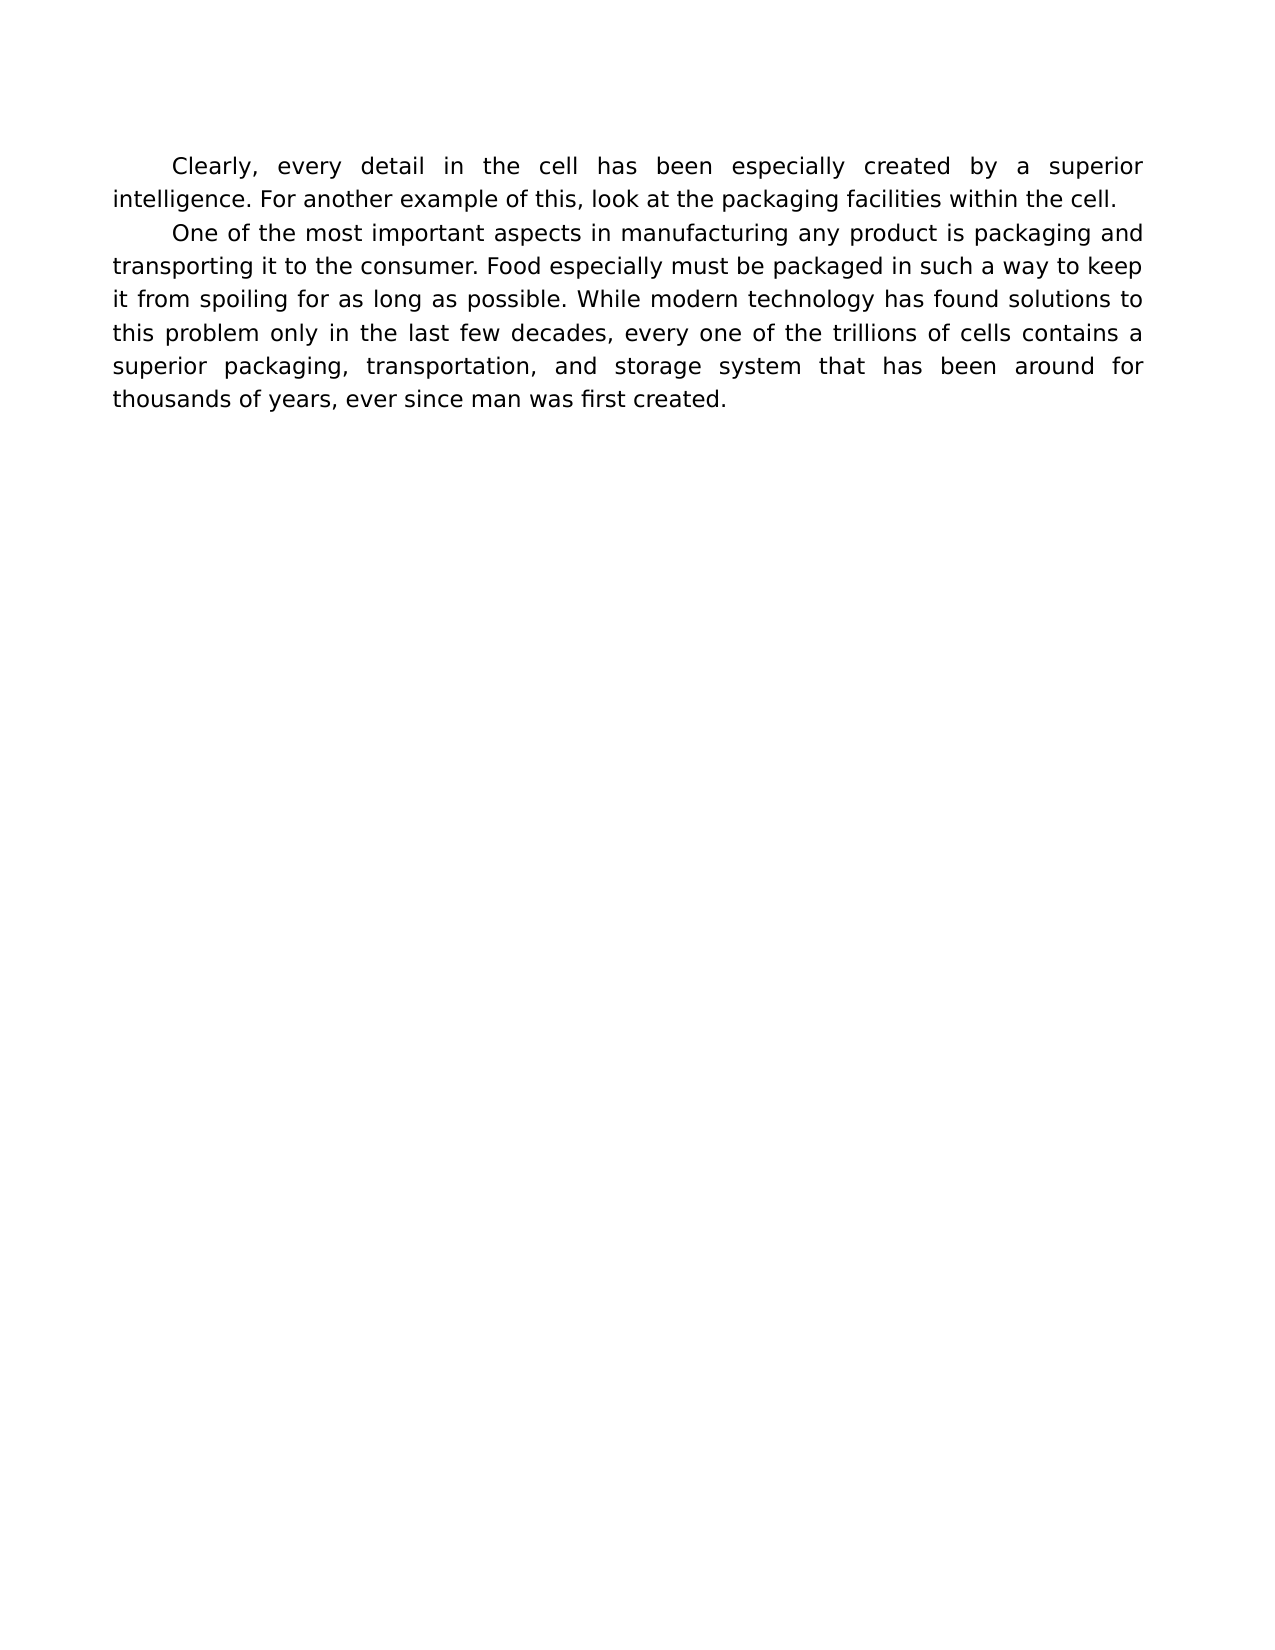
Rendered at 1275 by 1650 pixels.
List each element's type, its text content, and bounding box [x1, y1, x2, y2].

text One of the most important aspects in manufacturing any product is packaging and transporting it to the consumer. Food especially must be packaged in such a way to keep it from spoiling for as long as possible. While modern technology has found solutions to this problem only in the last few decades, every one of the trillions of cells contains a superior packaging, transportation, and storage system that has been around for thousands of years, ever since man was first created. [112, 214, 1145, 414]
text Clearly, every detail in the cell has been especially created by a superior intelligence. For another example of this, look at the packaging facilities within the cell. [112, 148, 1145, 214]
